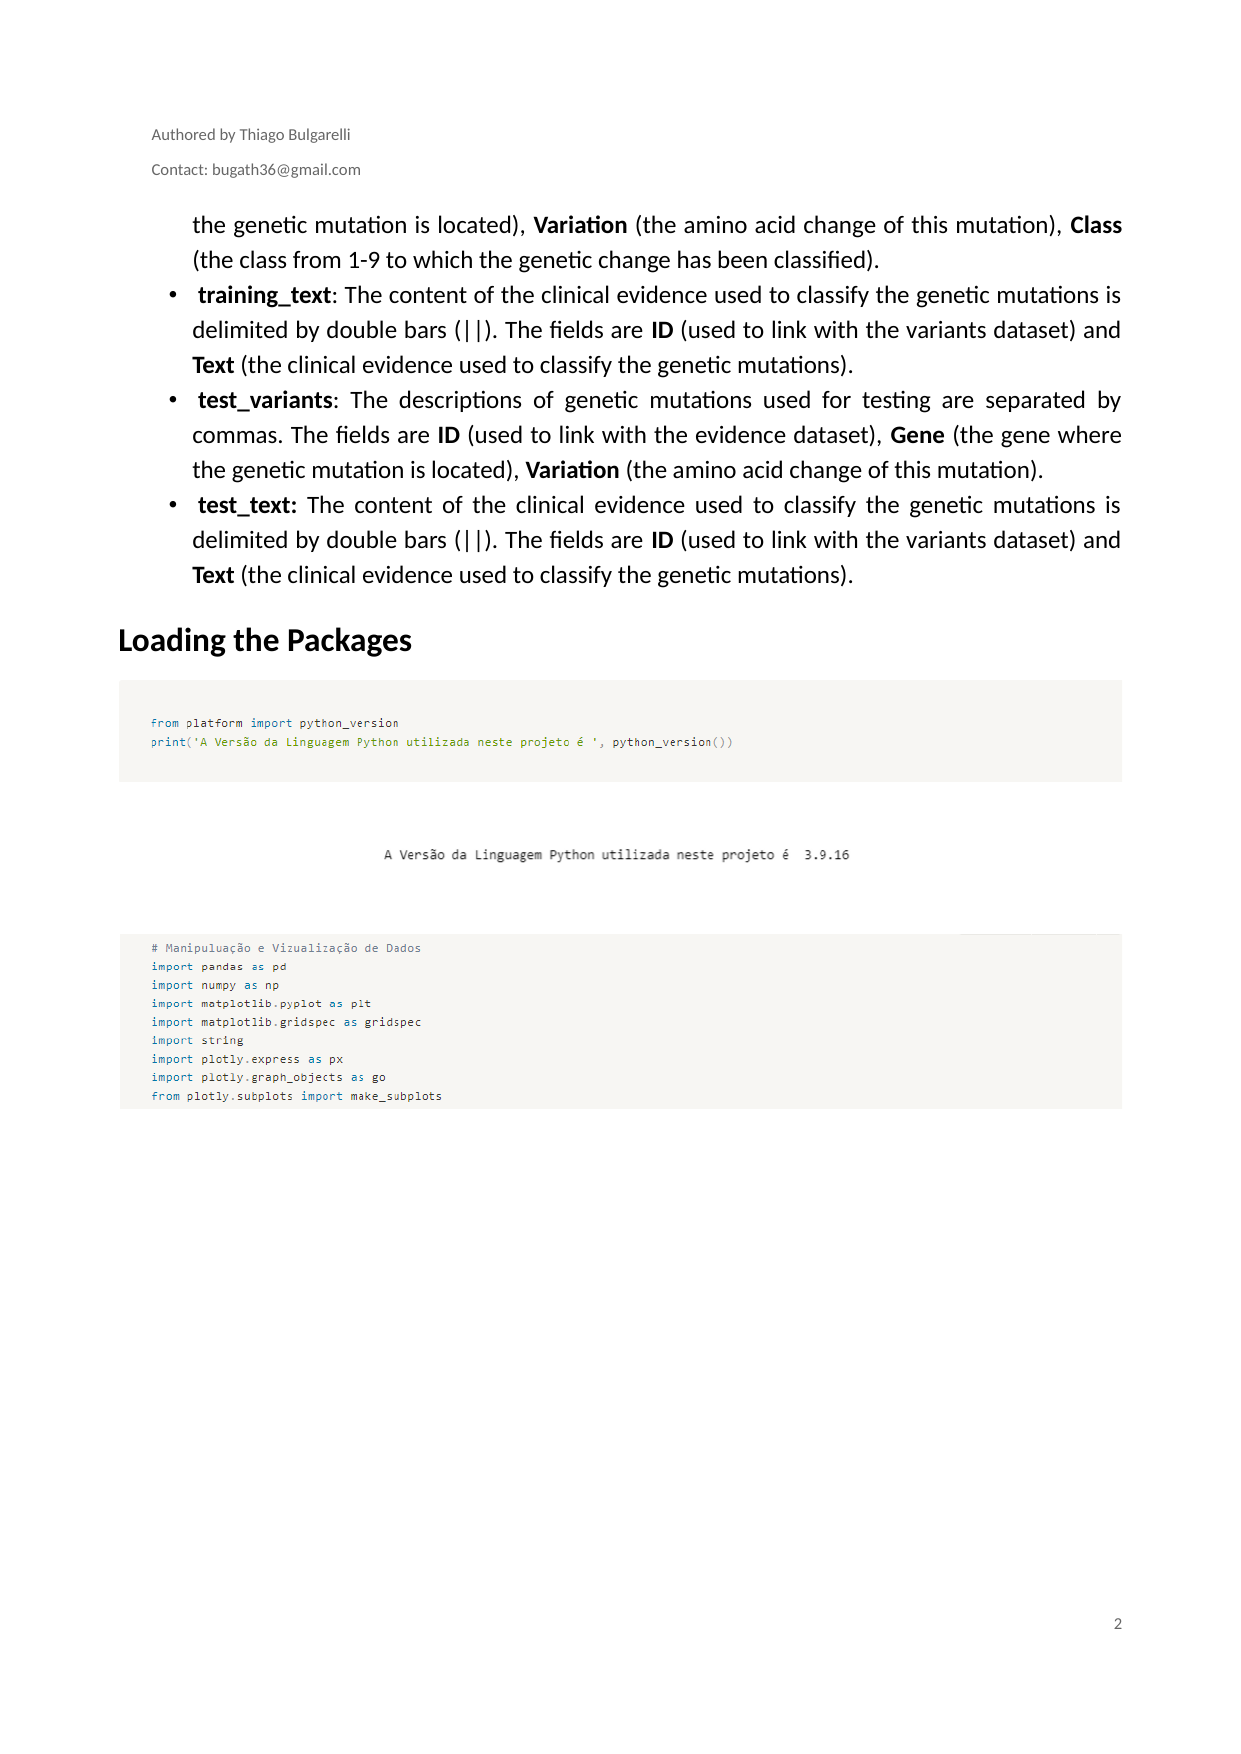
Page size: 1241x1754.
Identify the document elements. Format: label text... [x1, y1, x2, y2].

subtitle Loading the Packages [118, 619, 1122, 660]
picture [118, 678, 1123, 782]
list the genetic mutation is located), Variation (the amino acid change of this mutation), Class (the class from 1-9 to which the genetic change has been classified). [162, 209, 1122, 274]
list test_text: The content of the clinical evidence used to classify the genetic mutations is delimited by double bars (||). The fields are ID (used to link with the variants dataset) and Text (the clinical evidence used to classify the genetic mutations). [162, 489, 1122, 589]
picture [118, 934, 1123, 1109]
list training_text: The content of the clinical evidence used to classify the genetic mutations is delimited by double bars (||). The fields are ID (used to link with the variants dataset) and Text (the clinical evidence used to classify the genetic mutations). [162, 279, 1122, 379]
list test_variants: The descriptions of genetic mutations used for testing are separated by commas. The fields are ID (used to link with the evidence dataset), Gene (the gene where the genetic mutation is located), Variation (the amino acid change of this mutation). [162, 384, 1122, 484]
